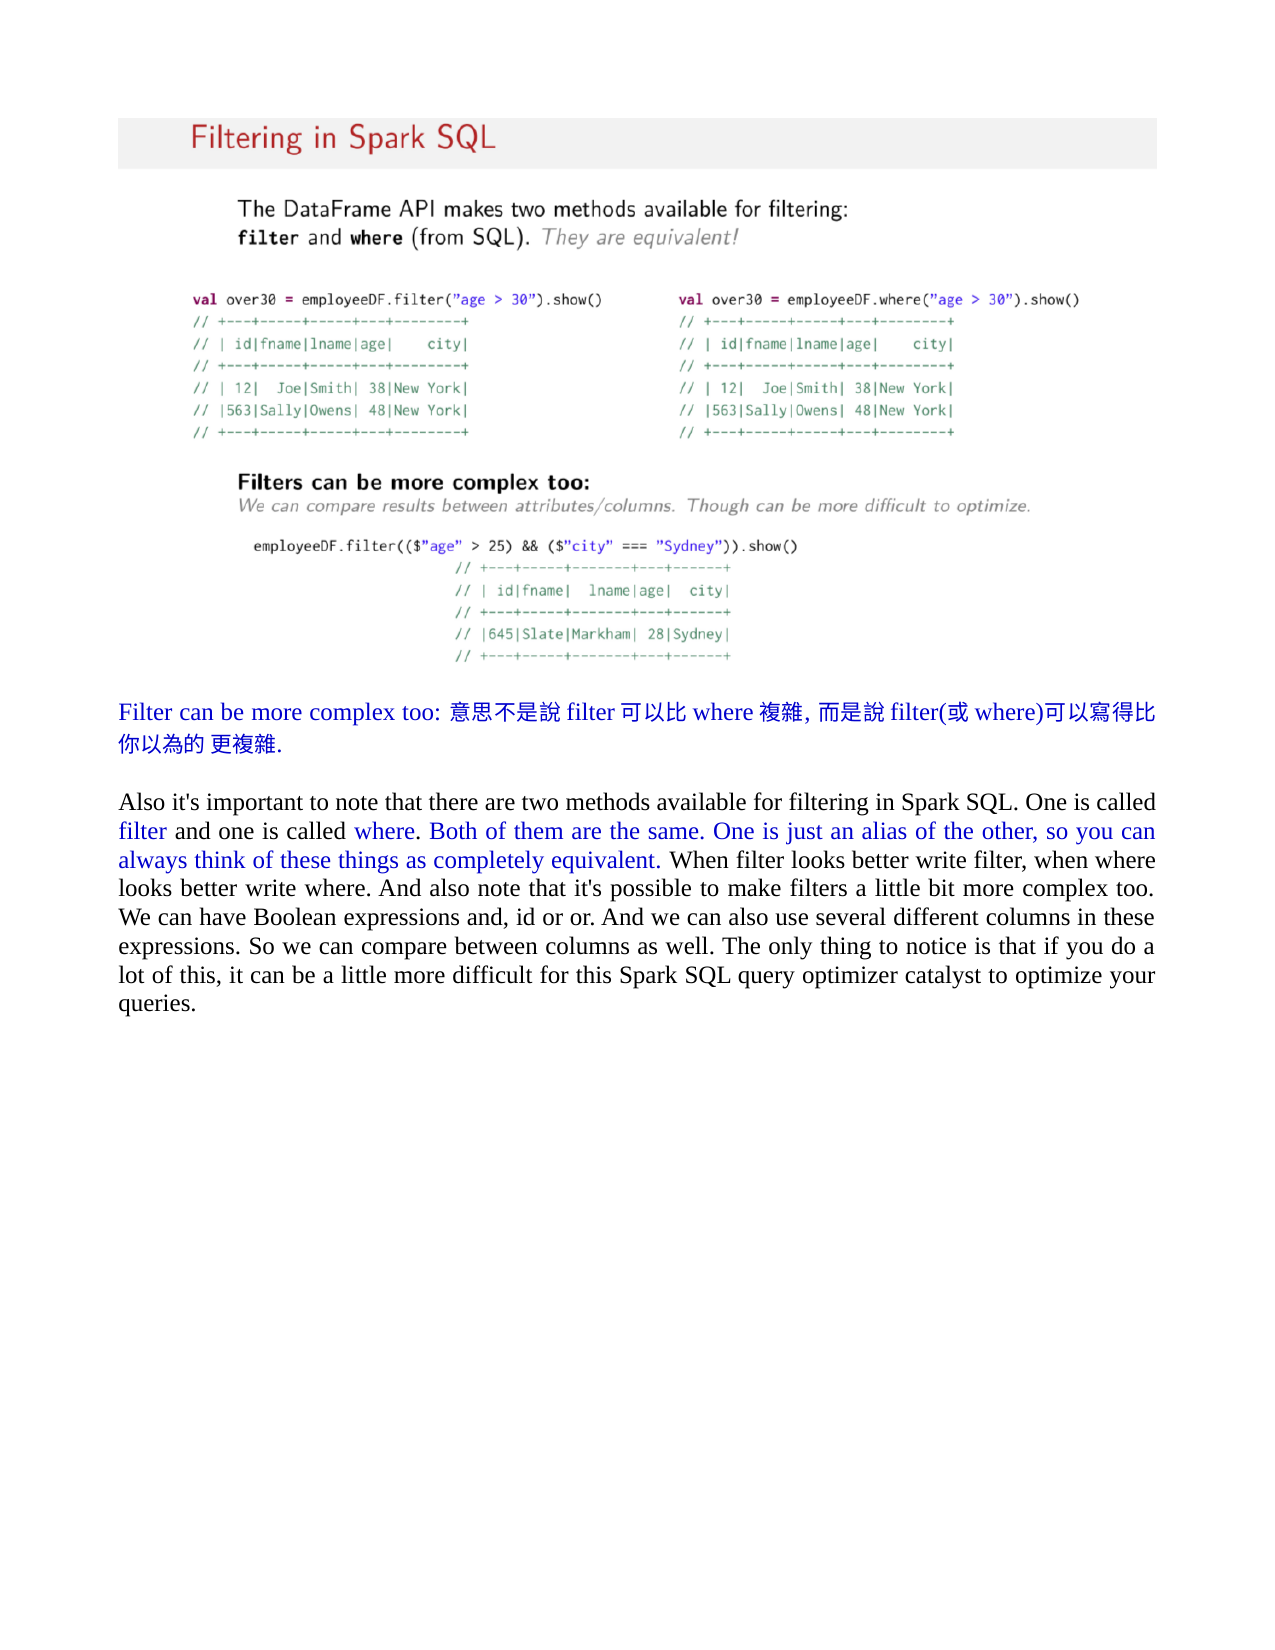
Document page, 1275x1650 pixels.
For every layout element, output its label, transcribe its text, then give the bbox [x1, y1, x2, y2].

text Also it's important to note that there are two methods available for filtering in Spark SQL. One is called filter and one is called where. Both of them are the same. One is just an alias of the other, so you can always think of these things as completely equivalent. When filter looks better write filter, when where looks better write where. And also note that it's possible to make filters a little bit more complex too. We can have Boolean expressions and, id or or. And we can also use several different columns in these expressions. So we can compare between columns as well. The only thing to notice is that if you do a lot of this, it can be a little more difficult for this Spark SQL query optimizer catalyst to optimize your queries. [118, 787, 1157, 1017]
text Filter can be more complex too: 意思不是說filter可以比where複雜, 而是說filter(或where)可以寫得比你以為的 更複雜. [118, 695, 1157, 758]
picture [118, 118, 1157, 667]
